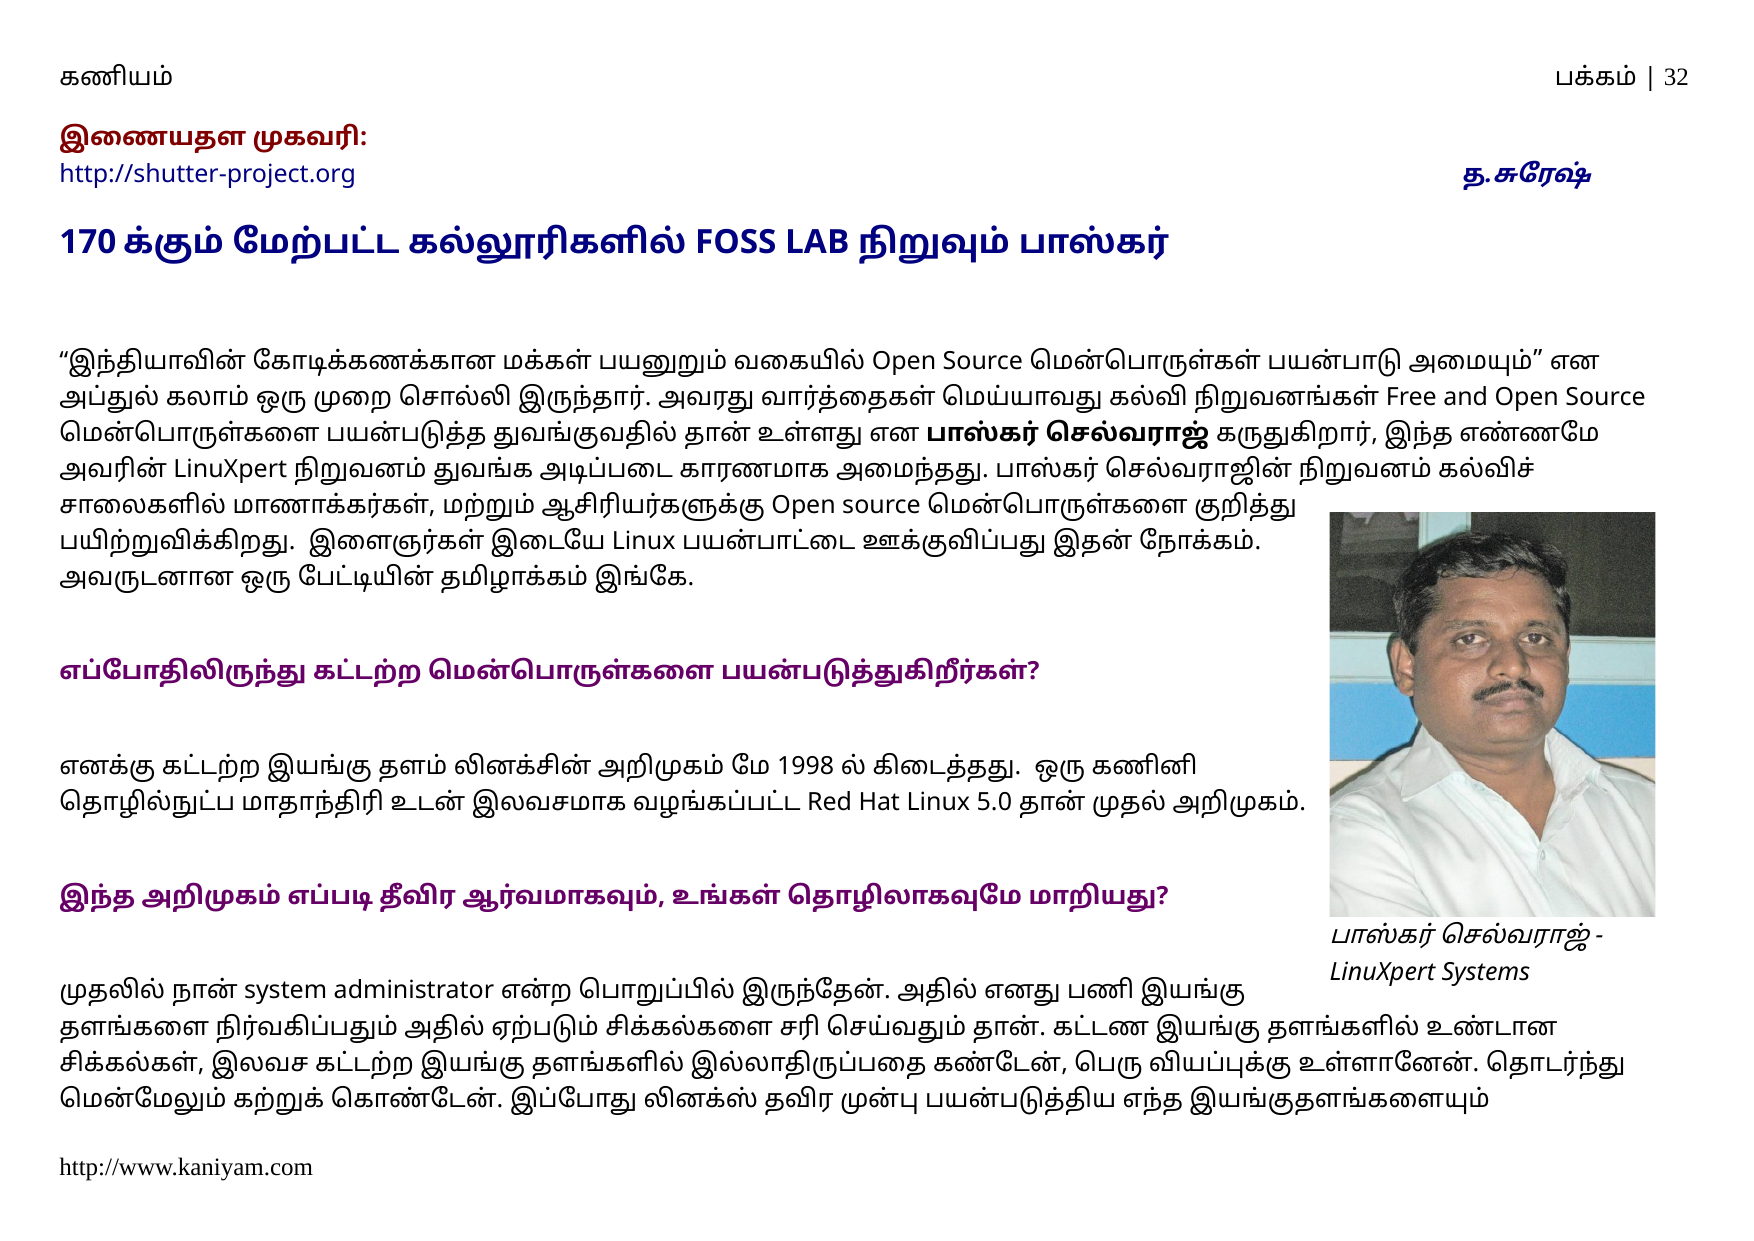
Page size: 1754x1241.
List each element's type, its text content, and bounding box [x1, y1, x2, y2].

text பாஸ்கர் செல்வராஜ் - LinuXpert Systems [1329, 917, 1655, 988]
text எப்போதிலிருந்து கட்டற்ற மென்பொருள்களை பயன்படுத்துகிறீர்கள்? [59, 653, 1329, 689]
text “இந்தியாவின் கோடிக்கணக்கான மக்கள் பயனுறும் வகையில் Open Source மென்பொருள்கள் பயன்பாடு அமையும்” என அப்துல் கலாம் ஒரு முறை சொல்லி இருந்தார். அவரது வார்த்தைகள் மெய்யாவது கல்வி நிறுவனங்கள் Free and Open Source மென்பொருள்களை பயன்படுத்த துவங்குவதில் தான் உள்ளது என பாஸ்கர் செல்வராஜ் கருதுகிறார், இந்த எண்ணமே அவரின் LinuXpert நிறுவனம் துவங்க அடிப்படை காரணமாக அமைந்தது. பாஸ்கர் செல்வராஜின் நிறுவனம் கல்விச் சாலைகளில் மாணாக்கர்கள், மற்றும் ஆசிரியர்களுக்கு Open source மென்பொருள்களை குறித்து பயிற்றுவிக்கிறது. இளைஞர்கள் இடையே Linux பயன்பாட்டை ஊக்குவிப்பது இதன் நோக்கம். அவருடனான ஒரு பேட்டியின் தமிழாக்கம் இங்கே. [59, 342, 1695, 595]
text முதலில் நான் system administrator என்ற பொறுப்பில் இருந்தேன். அதில் எனது பணி இயங்கு தளங்களை நிர்வகிப்பதும் அதில் ஏற்படும் சிக்கல்களை சரி செய்வதும் தான். கட்டண இயங்கு தளங்களில் உண்டான சிக்கல்கள், இலவச கட்டற்ற இயங்கு தளங்களில் இல்லாதிருப்பதை கண்டேன், பெரு வியப்புக்கு உள்ளானேன். தொடர்ந்து மென்மேலும் கற்றுக் கொண்டேன். இப்போது லினக்ஸ் தவிர முன்பு பயன்படுத்திய எந்த இயங்குதளங்களையும் [59, 972, 1695, 1116]
text [1656, 878, 1695, 914]
subtitle 170க்கும் மேற்பட்ட கல்லூரிகளில் FOSS LAB நிறுவும் பாஸ்கர் [59, 217, 1695, 267]
subtitle [1329, 499, 1655, 512]
text இந்த அறிமுகம் எப்படி தீவிர ஆர்வமாகவும், உங்கள் தொழிலாகவுமே மாறியது? [59, 878, 1329, 914]
text http://shutter-project.org த.சுரேஷ் [59, 156, 1695, 192]
text இணையதள முகவரி: [59, 118, 1695, 156]
text [1656, 653, 1695, 689]
picture [1329, 512, 1656, 917]
text எனக்கு கட்டற்ற இயங்கு தளம் லினக்சின் அறிமுகம் மே 1998 ல் கிடைத்தது. ஒரு கணினி தொழில்நுட்ப மாதாந்திரி உடன் இலவசமாக வழங்கப்பட்ட Red Hat Linux 5.0 தான் முதல் அறிமுகம். [59, 747, 1329, 819]
